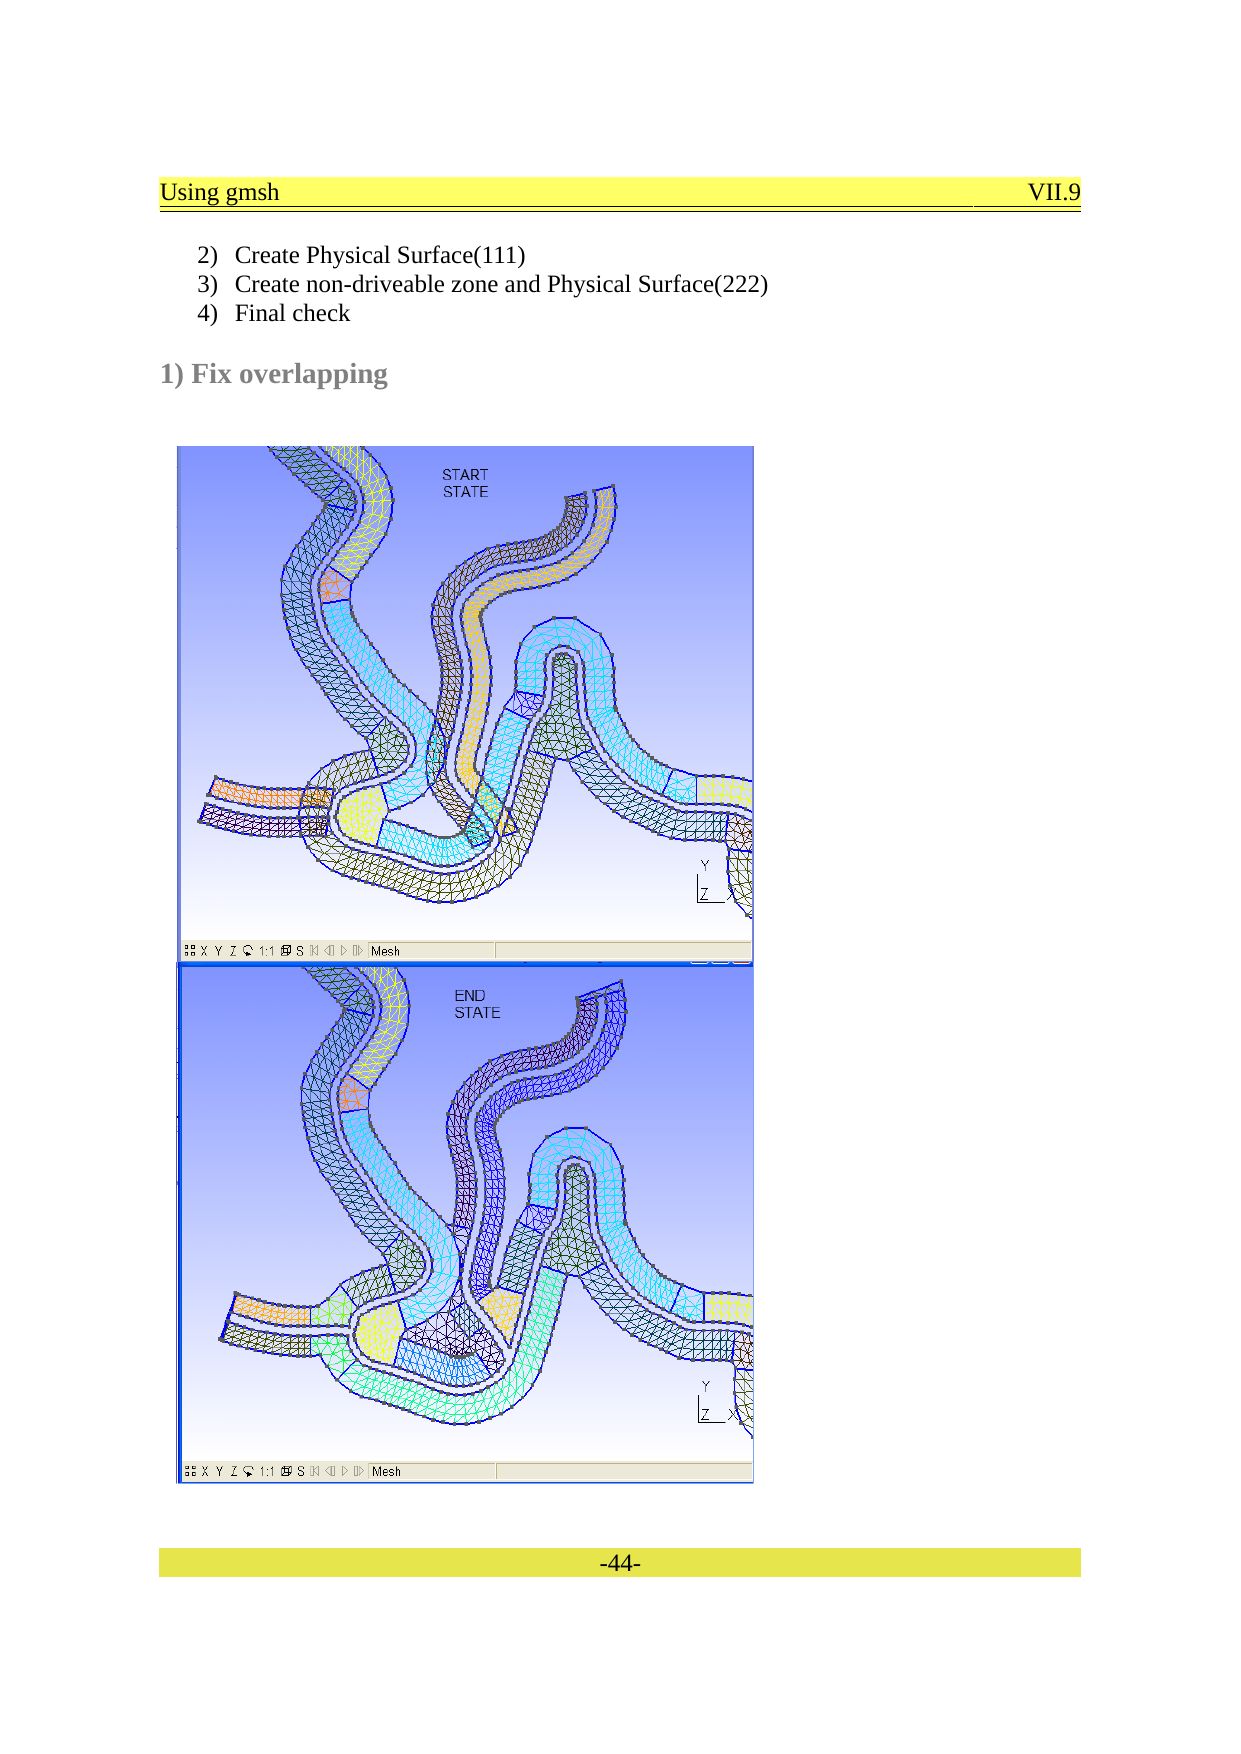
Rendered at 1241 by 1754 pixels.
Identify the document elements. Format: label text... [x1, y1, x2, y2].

list Final check [197, 298, 1081, 327]
picture [176, 446, 754, 1484]
list Create non-driveable zone and Physical Surface(222) [197, 269, 1081, 298]
subtitle 1) Fix overlapping [159, 356, 1081, 390]
list Create Physical Surface(111) [197, 240, 1081, 269]
